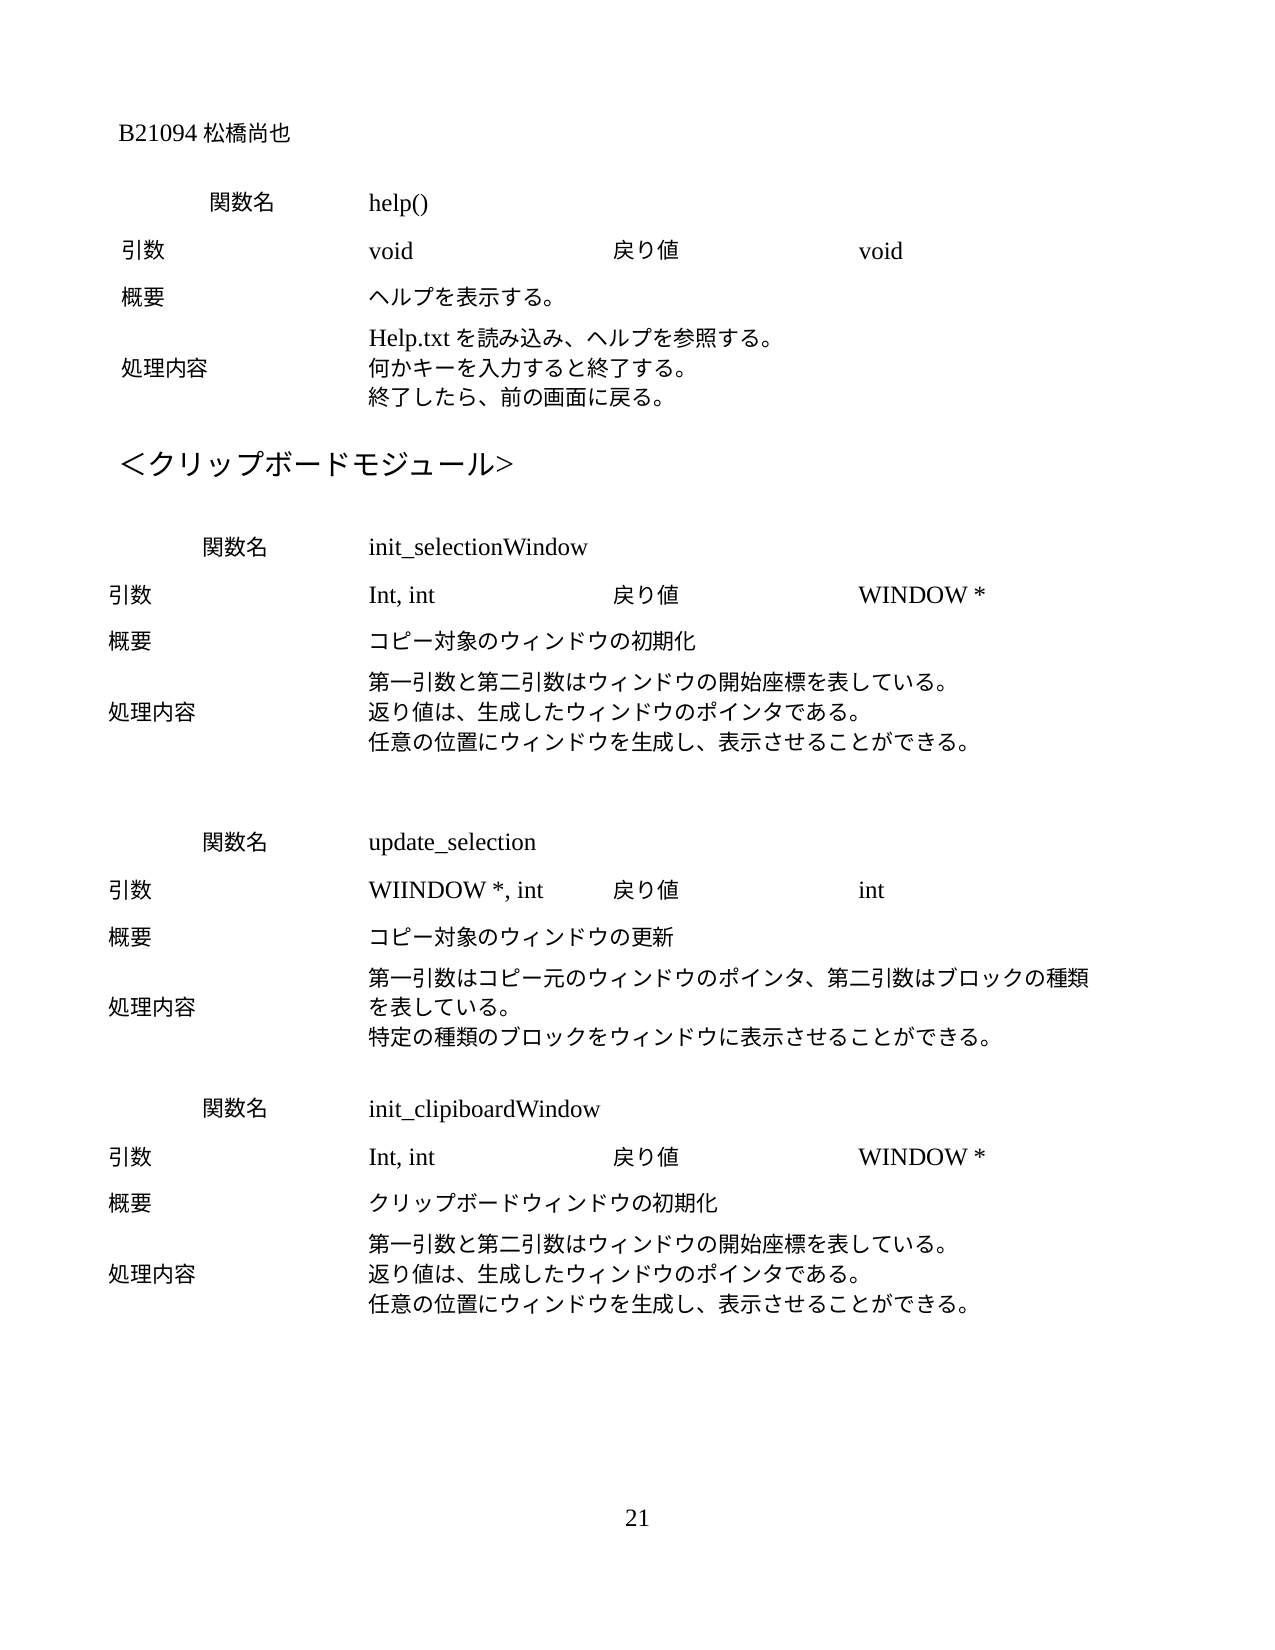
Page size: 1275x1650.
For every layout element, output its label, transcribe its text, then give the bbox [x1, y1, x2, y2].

table_cell void [856, 227, 1106, 273]
table_cell 処理内容 [106, 664, 365, 759]
table_cell クリップボードウィンドウの初期化 [365, 1180, 1106, 1226]
table_cell 戻り値 [610, 1133, 855, 1179]
table_header init_selectionWindow [365, 522, 1106, 571]
table_header 関数名 [106, 522, 365, 571]
table_cell 第一引数と第二引数はウィンドウの開始座標を表している。 返り値は、生成したウィンドウのポインタである。 任意の位置にウィンドウを生成し、表示させることができる。 [365, 664, 1106, 759]
table_cell 引数 [106, 867, 365, 913]
table_cell 引数 [118, 227, 366, 273]
table_cell Help.txtを読み込み、ヘルプを参照する。 何かキーを入力すると終了する。 終了したら、前の画面に戻る。 [366, 320, 1106, 415]
table_cell コピー対象のウィンドウの初期化 [365, 618, 1106, 664]
table_cell WINDOW * [855, 571, 1106, 618]
table_cell 概要 [118, 274, 366, 320]
table_cell WIINDOW *, int [365, 867, 610, 913]
table_header update_selection [365, 817, 1106, 867]
table_cell 処理内容 [106, 1226, 365, 1321]
table_cell 処理内容 [118, 320, 366, 415]
table_cell コピー対象のウィンドウの更新 [365, 913, 1106, 959]
table_header 関数名 [106, 1084, 365, 1133]
text ＜クリップボードモジュール> [118, 444, 1157, 483]
table_cell ヘルプを表示する。 [366, 274, 1106, 320]
table_cell 戻り値 [610, 571, 855, 618]
table_header 関数名 [118, 178, 366, 227]
table_cell 概要 [106, 913, 365, 959]
table_cell Int, int [365, 1133, 610, 1179]
table_cell 処理内容 [106, 960, 365, 1055]
table_header 関数名 [106, 817, 365, 867]
table_cell int [855, 867, 1106, 913]
table_cell 概要 [106, 1180, 365, 1226]
table_cell 戻り値 [610, 867, 855, 913]
table_cell 概要 [106, 618, 365, 664]
table_cell 第一引数と第二引数はウィンドウの開始座標を表している。 返り値は、生成したウィンドウのポインタである。 任意の位置にウィンドウを生成し、表示させることができる。 [365, 1226, 1106, 1321]
table_cell Int, int [365, 571, 610, 618]
table_cell 引数 [106, 571, 365, 618]
table_cell 戻り値 [611, 227, 856, 273]
table_header init_clipiboardWindow [365, 1084, 1106, 1133]
table_cell 引数 [106, 1133, 365, 1179]
table_cell 第一引数はコピー元のウィンドウのポインタ、第二引数はブロックの種類を表している。 特定の種類のブロックをウィンドウに表示させることができる。 [365, 960, 1106, 1055]
table_cell WINDOW * [855, 1133, 1106, 1179]
table_header help() [366, 178, 1106, 227]
table_cell void [366, 227, 611, 273]
